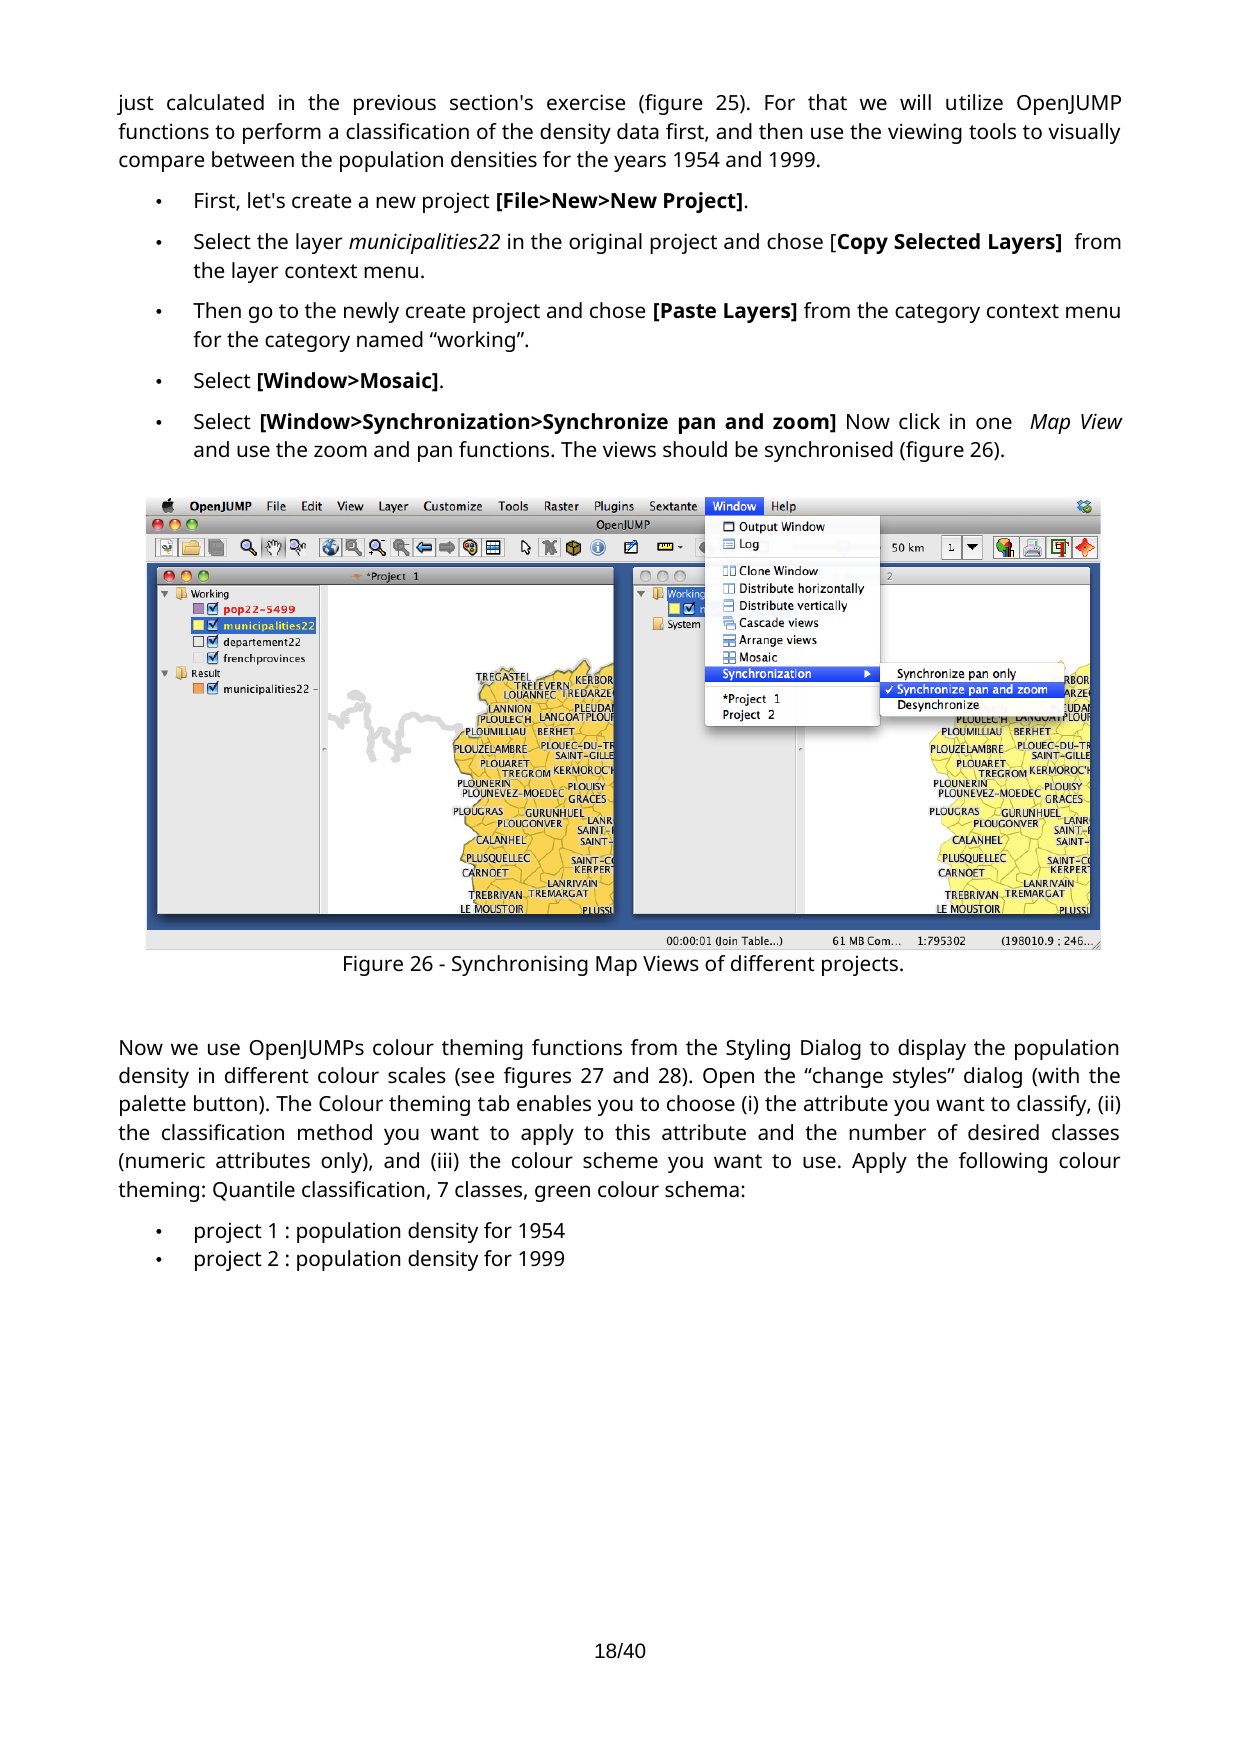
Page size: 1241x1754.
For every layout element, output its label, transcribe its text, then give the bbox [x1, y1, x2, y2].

list Select the layer municipalities22 in the original project and chose [Copy Selected Layers] from the layer context menu. [156, 227, 1122, 284]
list Select [Window>Mosaic]. [156, 366, 1122, 394]
list Select [Window>Synchronization>Synchronize pan and zoom] Now click in one Map View and use the zoom and pan functions. The views should be synchronised (figure 26). [156, 407, 1122, 464]
list Then go to the newly create project and chose [Paste Layers] from the category context menu for the category named “working”. [156, 297, 1122, 353]
list project 1 : population density for 1954 [156, 1216, 1122, 1244]
list First, let's create a new project [File>New>New Project]. [156, 186, 1122, 215]
text Now we use OpenJUMPs colour theming functions from the Styling Dialog to display the population density in different colour scales (see figures 27 and 28). Open the “change styles” dialog (with the palette button). The Colour theming tab enables you to choose (i) the attribute you want to classify, (ii) the classification method you want to apply to this attribute and the number of desired classes (numeric attributes only), and (iii) the colour scheme you want to use. Apply the following colour theming: Quantile classification, 7 classes, green colour schema: [118, 1033, 1122, 1203]
list project 2 : population density for 1999 [156, 1244, 1122, 1273]
text Figure 26 - Synchronising Map Views of different projects. [162, 950, 1084, 978]
text just calculated in the previous section's exercise (figure 25). For that we will utilize OpenJUMP functions to perform a classification of the density data first, and then use the viewing tools to visually compare between the population densities for the years 1954 and 1999. [118, 88, 1122, 174]
picture [145, 497, 1101, 950]
